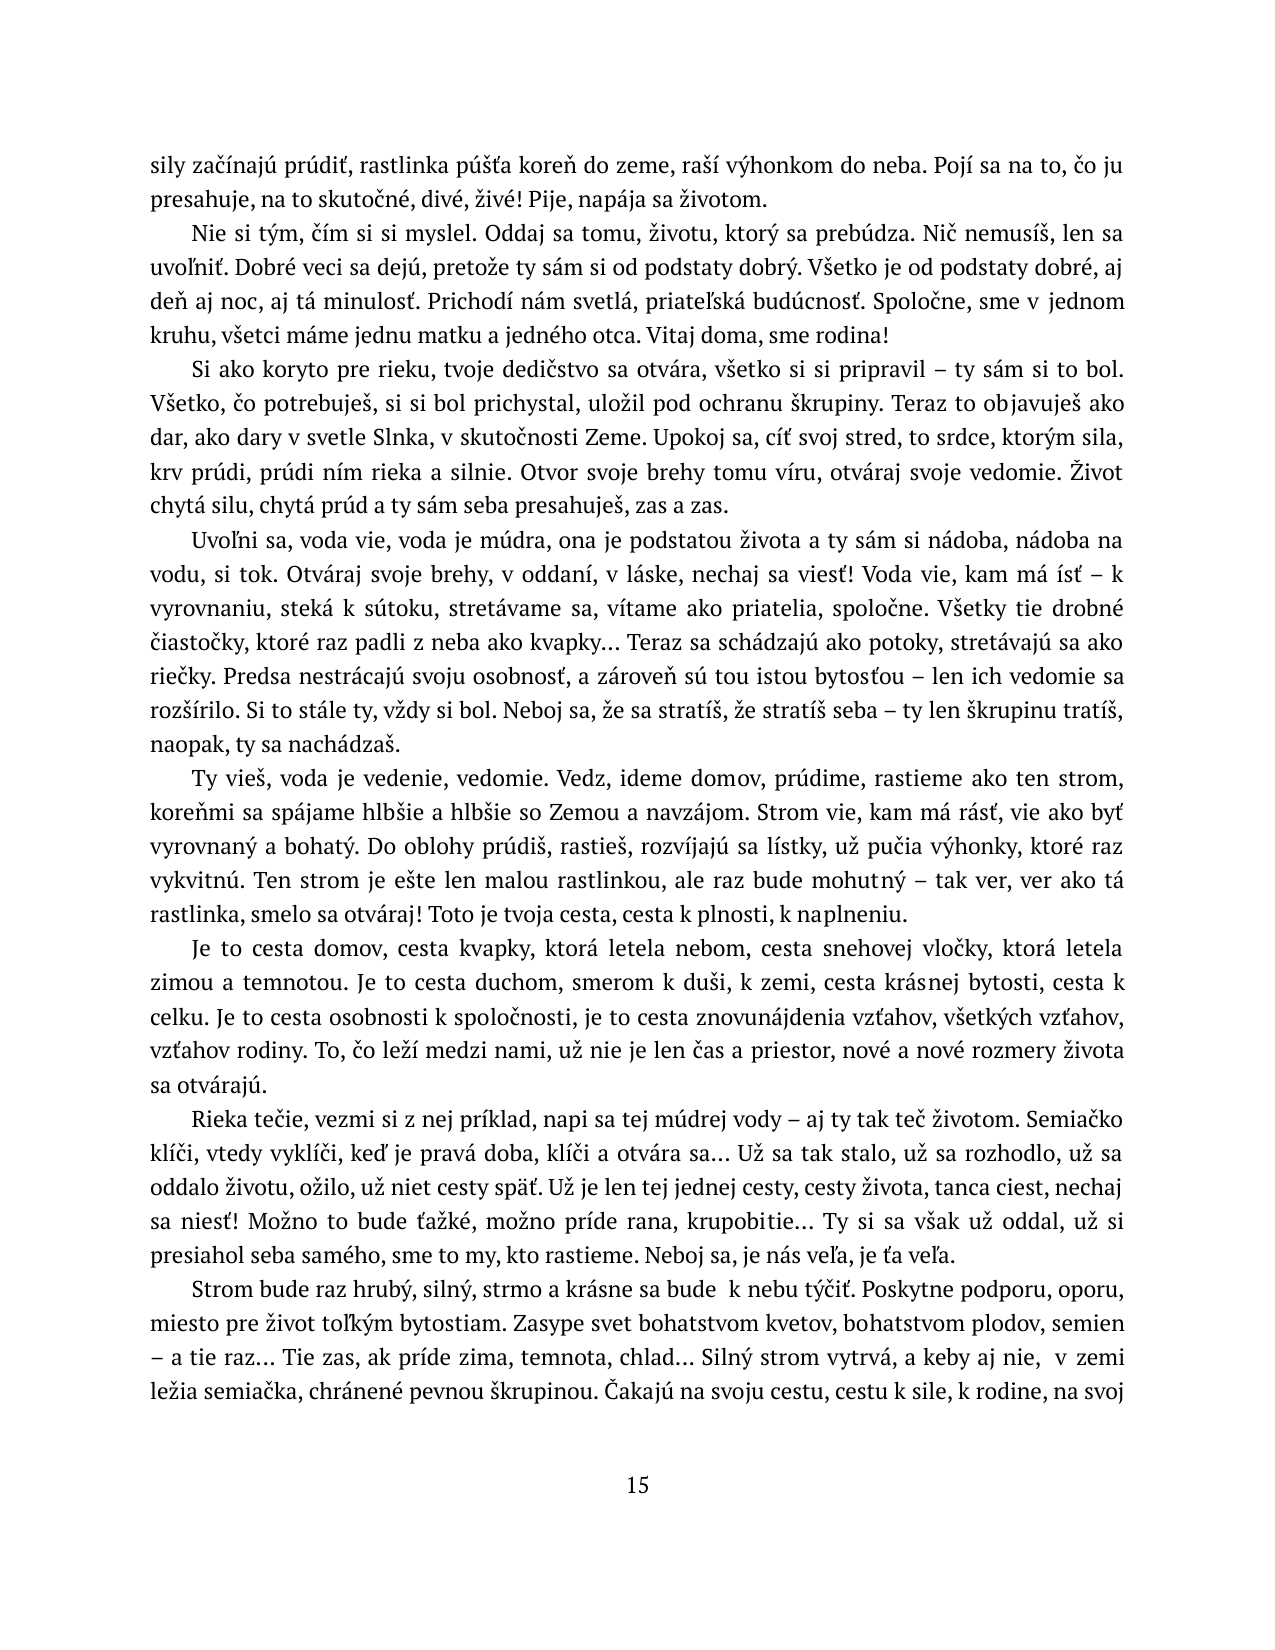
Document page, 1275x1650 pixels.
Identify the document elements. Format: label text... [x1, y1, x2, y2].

text Si ako koryto pre rieku, tvoje dedičstvo sa otvára, všet­ko si si pripravil – ty sám si to bol. Všetko, čo po­trebuješ, si si bol prichystal, uložil pod ochranu škrupiny. Teraz to ob­javuješ ako dar, ako dary v svetle Slnka, v⁠ sku­točnosti Zeme. Upokoj sa, cíť svoj stred, to srdce, ktorým sila, krv prúdi, prúdi ním rieka a silnie. Otvor svoje brehy tomu víru, otváraj svoje vedomie. Život chytá silu, chytá prúd a ty sám seba presahuješ, zas a zas. [150, 354, 1125, 520]
text Uvoľni sa, voda vie, voda je múdra, ona je podstatou života a ty sám si nádoba, nádoba na vodu, si tok. Otváraj svoje brehy, v oddaní, v láske, nechaj sa viesť! Voda vie, kam má ísť – k vyrovnaniu, steká k sútoku, stretávame sa, vítame ako priatelia, spoločne. Všetky tie drobné čias­toč­ky, ktoré raz padli z neba ako kvapky... Teraz sa schádzajú ako potoky, stretávajú sa ako riečky. Predsa ne­strácajú svoju osobnosť, a zároveň sú tou istou bytos­ťou – len ich vedomie sa rozšírilo. Si to stále ty, vždy si bol. Neboj sa, že sa stratíš, že stratíš seba – ty len škrupinu tratíš, na­opak, ty sa nachá­dzaš. [150, 525, 1125, 759]
text Nie si tým, čím si si myslel. Oddaj sa tomu, životu, ktorý sa prebúdza. Nič nemusíš, len sa uvoľniť. Dobré veci sa dejú, pretože ty sám si od podstaty dobrý. Všetko je od podstaty dobré, aj deň aj noc, aj tá minulosť. Prichodí nám svetlá, priateľská budúcnosť. Spoločne, sme v⁠ jed­nom kruhu, všetci máme jednu matku a jedného otca. Vitaj doma, sme rodina! [150, 218, 1125, 350]
text Je to cesta domov, cesta kvapky, ktorá letela nebom, cesta snehovej vločky, ktorá letela zimou a temnotou. Je to cesta duchom, smerom k duši, k zemi, cesta krás­nej bytosti, cesta k celku. Je to cesta osobnosti k spo­ločnosti, je to cesta znovunájdenia vzťahov, všetkých vzťahov, vzťa­hov rodiny. To, čo leží medzi nami, už nie je len čas a⁠ priestor, nové a nové rozmery života sa otvárajú. [150, 933, 1125, 1099]
text Rieka tečie, vezmi si z nej príklad, napi sa tej múdrej vody – aj ty tak teč životom. Semiačko klíči, vtedy vyklíči, keď je pravá doba, klíči a otvára sa... Už sa tak stalo, už sa rozhodlo, už sa oddalo životu, ožilo, už niet cesty späť. Už je len tej jednej cesty, cesty života, tanca ciest, nechaj sa niesť! Možno to bude ťažké, možno príde rana, krupobi­tie... Ty si sa však už oddal, už si presiahol seba sa­mého, sme to my, kto rastieme. Neboj sa, je nás veľa, je ťa veľa. [150, 1104, 1125, 1270]
text sily začínajú prúdiť, rastlinka púšťa koreň do zeme, raší výhonkom do neba. Pojí sa na to, čo ju presa­huje, na to skutočné, divé, živé! Pije, na­pája sa životom. [150, 150, 1125, 214]
text Strom bude raz hrubý, silný, strmo a krásne sa bude k⁠ nebu týčiť. Poskytne podporu, oporu, miesto pre život toľ­kým bytostiam. Zasype svet bohatstvom kvetov, bo­hat­stvom plodov, semien – a tie raz... Tie zas, ak príde zima, temnota, chlad... Silný strom vytrvá, a keby aj nie, v⁠ zemi ležia semiačka, chránené pevnou škrupinou. Čaka­jú na svo­ju cestu, cestu k sile, k rodine, na svoj [150, 1274, 1125, 1406]
text Ty vieš, voda je vedenie, vedomie. Vedz, ideme dom­ov, prúdime, rastieme ako ten strom, koreňmi sa spájame hlb­šie a hlbšie so Zemou a navzájom. Strom vie, kam má rásť, vie ako byť vyrovnaný a bohatý. Do oblohy prúdiš, rastieš, rozvíjajú sa lístky, už pučia výhonky, ktoré raz vykvitnú. Ten strom je ešte len malou rastlinkou, ale raz bude mohut­ný – tak ver, ver ako tá rastlinka, smelo sa otváraj! Toto je tvoja cesta, cesta k plnosti, k na­plneniu. [150, 763, 1125, 929]
